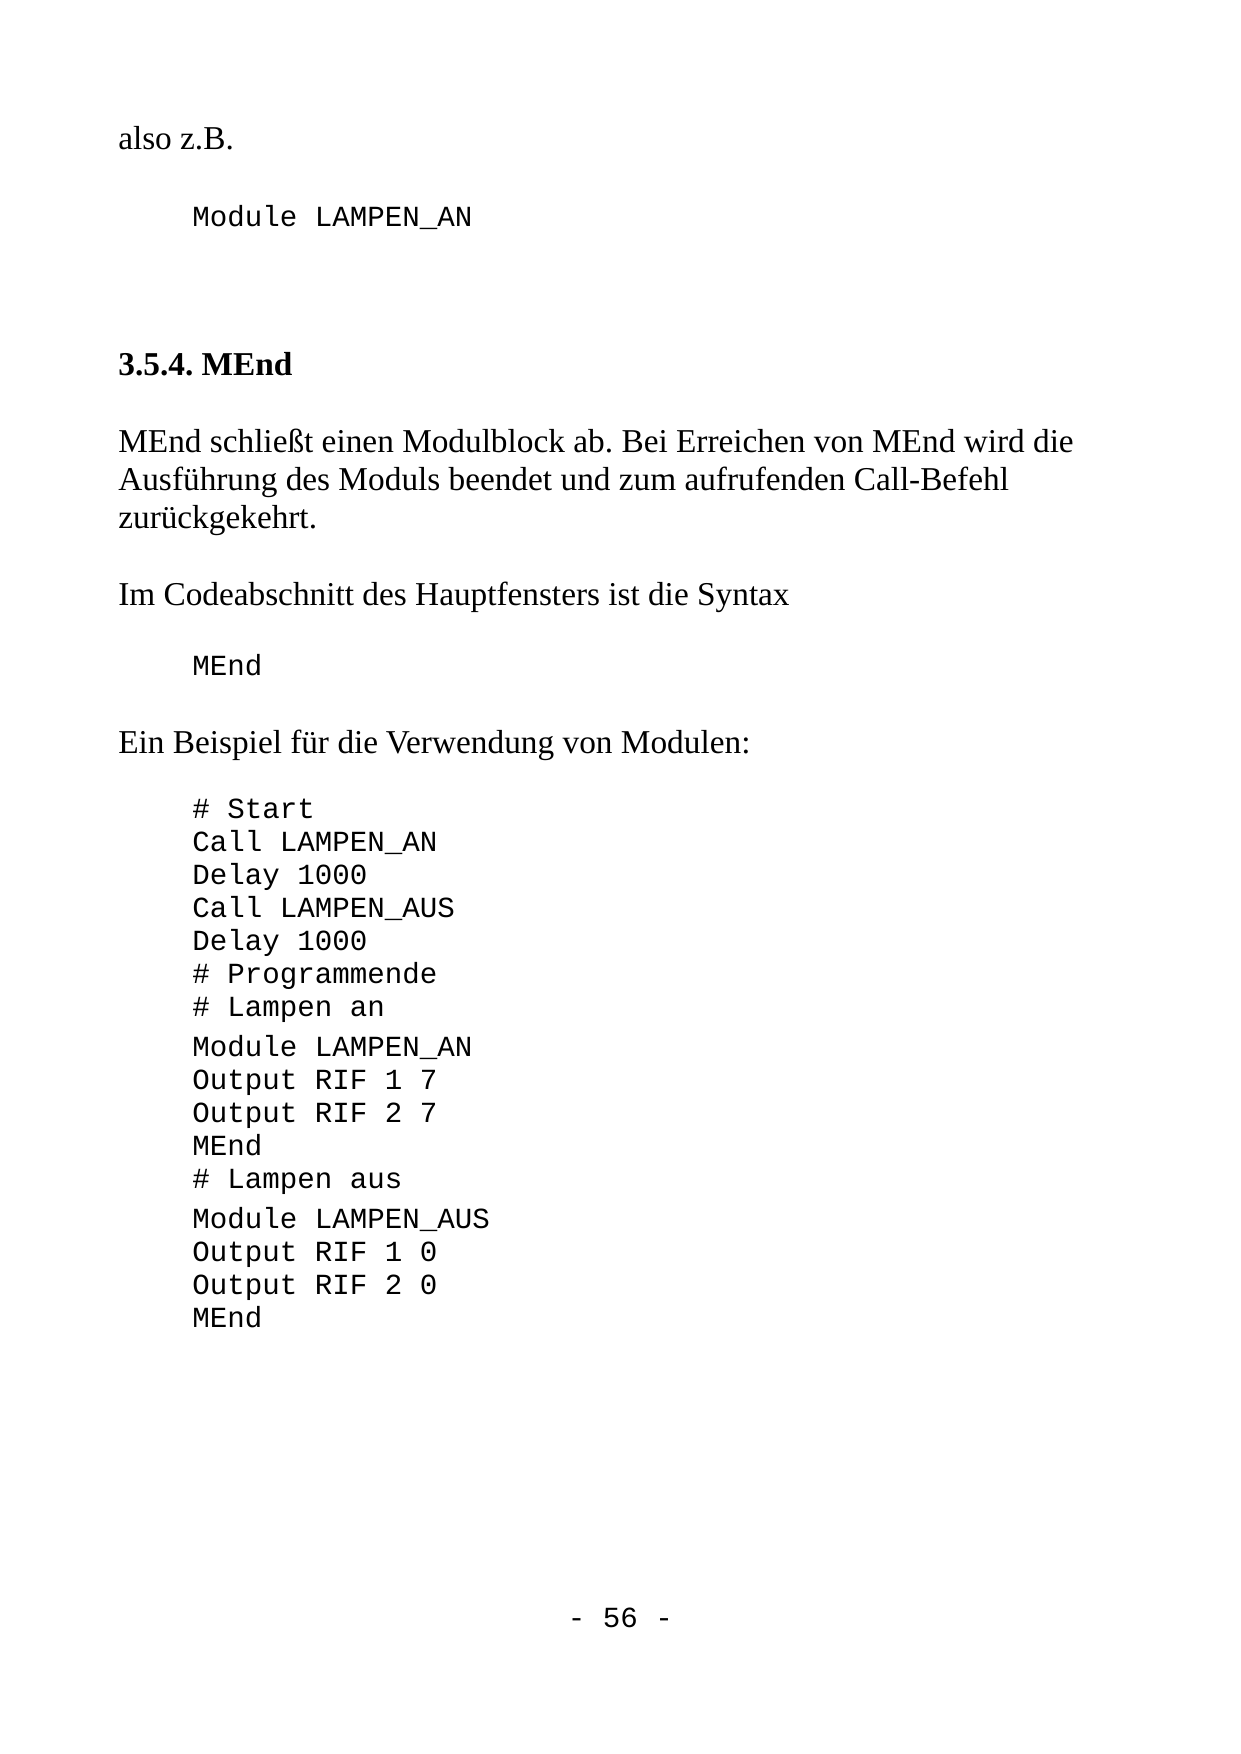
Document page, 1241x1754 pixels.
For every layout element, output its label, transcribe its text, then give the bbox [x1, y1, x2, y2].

text Call LAMPEN_AUS [118, 893, 1122, 926]
text Output RIF 2 7 [118, 1098, 1122, 1131]
text Im Codeabschnitt des Hauptfensters ist die Syntax [118, 574, 1122, 613]
text Call LAMPEN_AN [118, 827, 1122, 860]
text Module LAMPEN_AUS [118, 1197, 1122, 1237]
text MEnd [118, 1303, 1122, 1336]
text Output RIF 1 0 [118, 1237, 1122, 1270]
text # Start [118, 794, 1122, 827]
text MEnd [118, 1131, 1122, 1164]
text 3.5.4. MEnd [118, 344, 1122, 383]
text Output RIF 2 0 [118, 1270, 1122, 1303]
text Module LAMPEN_AN [118, 195, 1122, 235]
text Delay 1000 [118, 926, 1122, 959]
text # Programmende [118, 959, 1122, 992]
text Module LAMPEN_AN [118, 1025, 1122, 1065]
text # Lampen an [118, 992, 1122, 1025]
text also z.B. [118, 118, 1122, 156]
text Output RIF 1 7 [118, 1065, 1122, 1098]
text Ein Beispiel für die Verwendung von Modulen: [118, 722, 1122, 761]
text Delay 1000 [118, 860, 1122, 893]
text MEnd [118, 651, 1122, 684]
text # Lampen aus [118, 1164, 1122, 1197]
text MEnd schließt einen Modulblock ab. Bei Erreichen von MEnd wird die Ausführung des Moduls beendet und zum aufrufenden Call-Befehl zurückgekehrt. [118, 421, 1122, 536]
